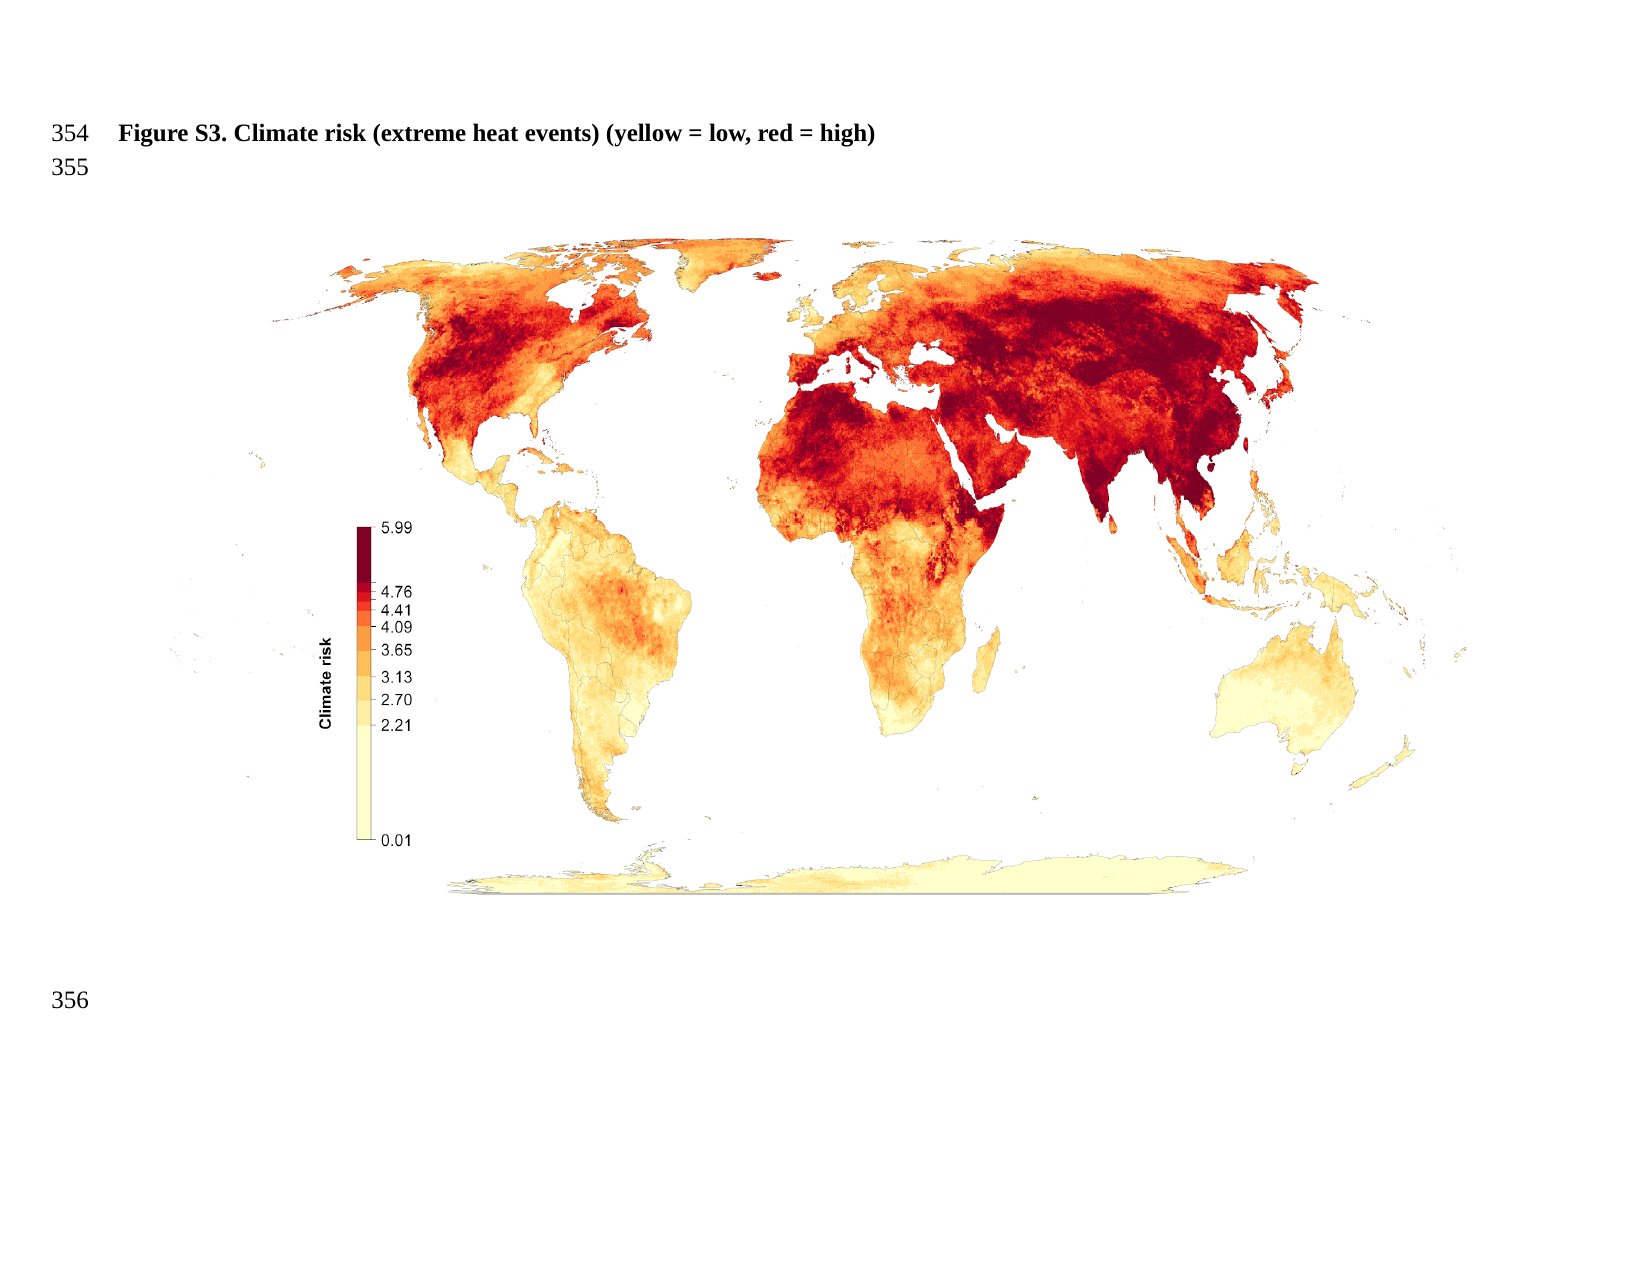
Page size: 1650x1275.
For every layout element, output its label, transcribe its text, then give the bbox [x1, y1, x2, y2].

text Figure S3. Climate risk (extreme heat events) (yellow = low, red = high) [118, 118, 1532, 147]
